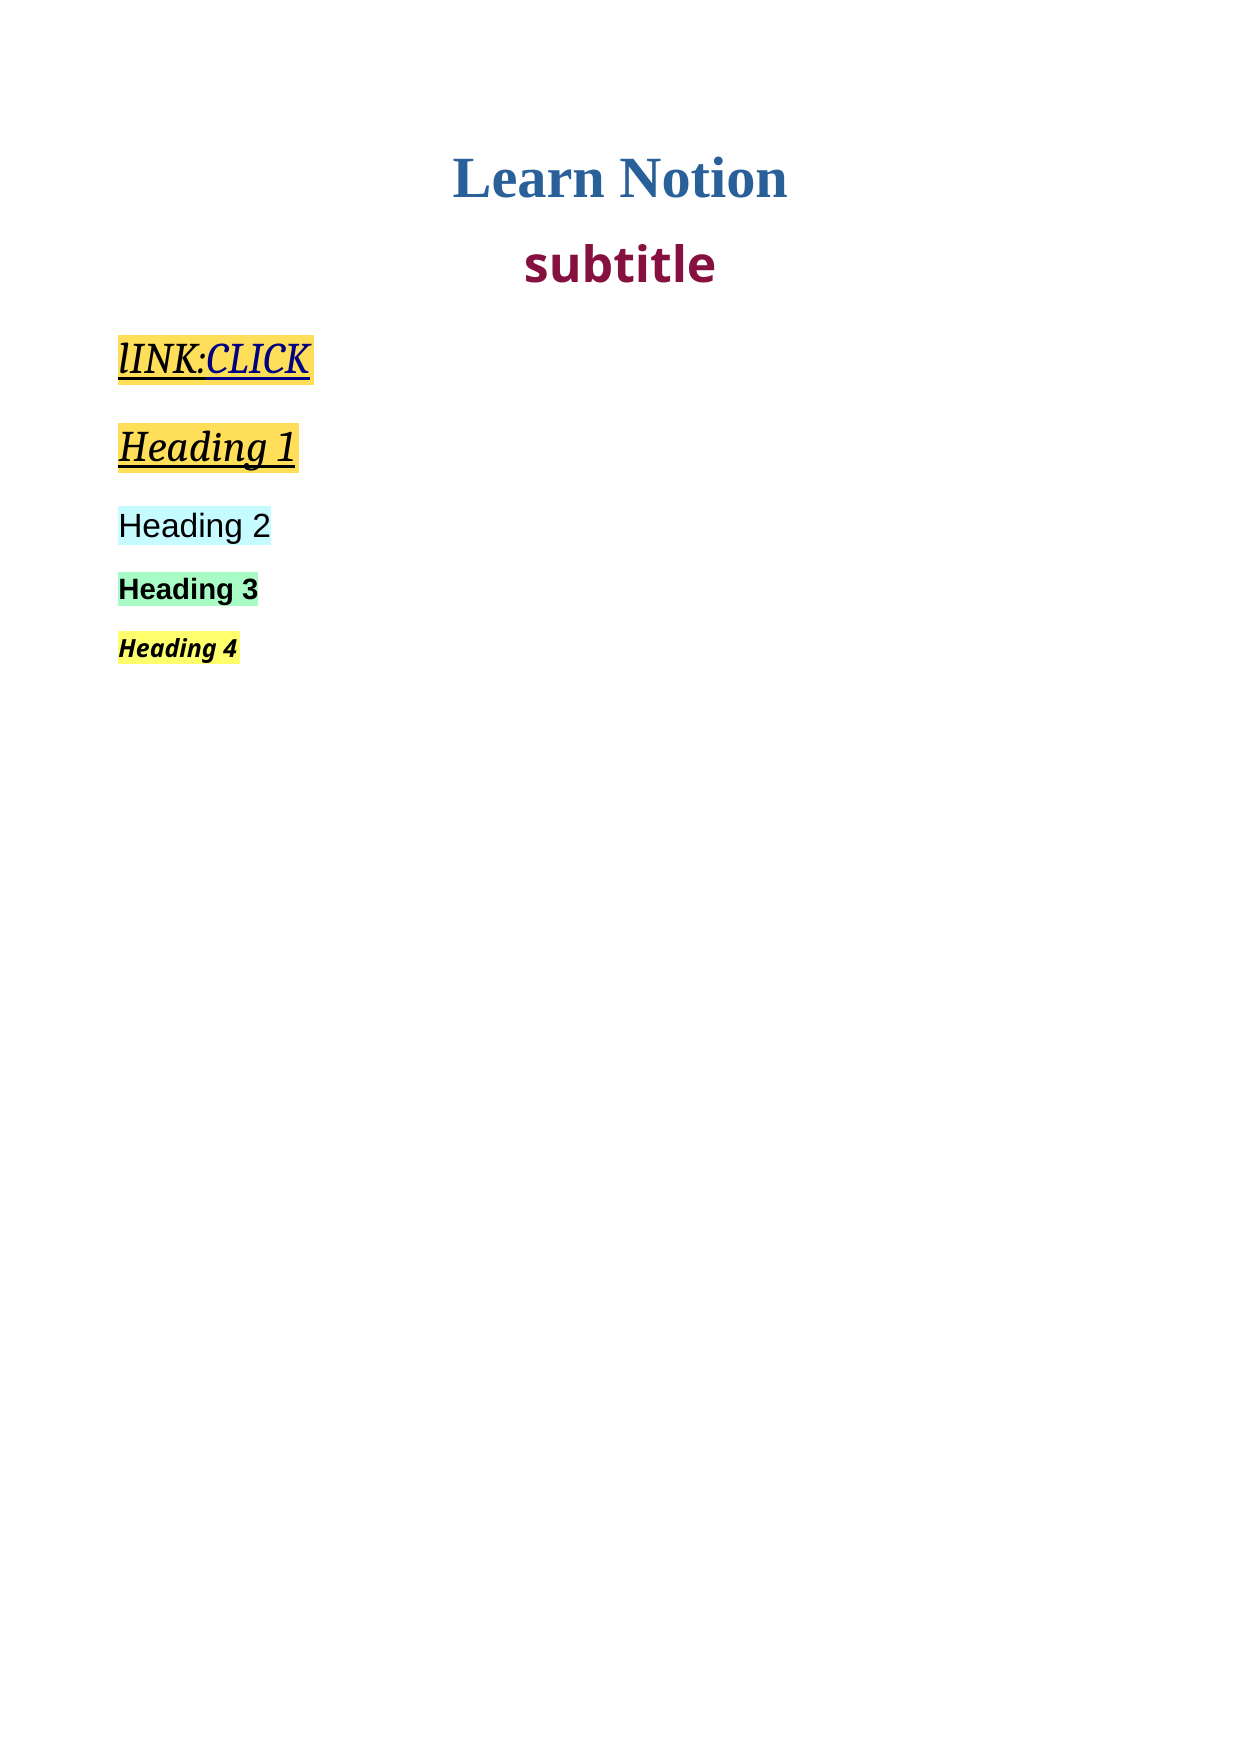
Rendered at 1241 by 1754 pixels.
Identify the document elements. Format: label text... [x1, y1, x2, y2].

title Learn Notion [118, 143, 1122, 210]
subtitle Heading 4 [240, 631, 1122, 664]
subtitle lINK:CLICK [118, 334, 1122, 385]
subtitle subtitle [118, 229, 524, 297]
subtitle Heading 1 [118, 422, 1122, 473]
subtitle Heading 3 [258, 572, 1122, 606]
subtitle Heading 2 [271, 506, 1122, 545]
subtitle subtitle [717, 229, 1122, 297]
